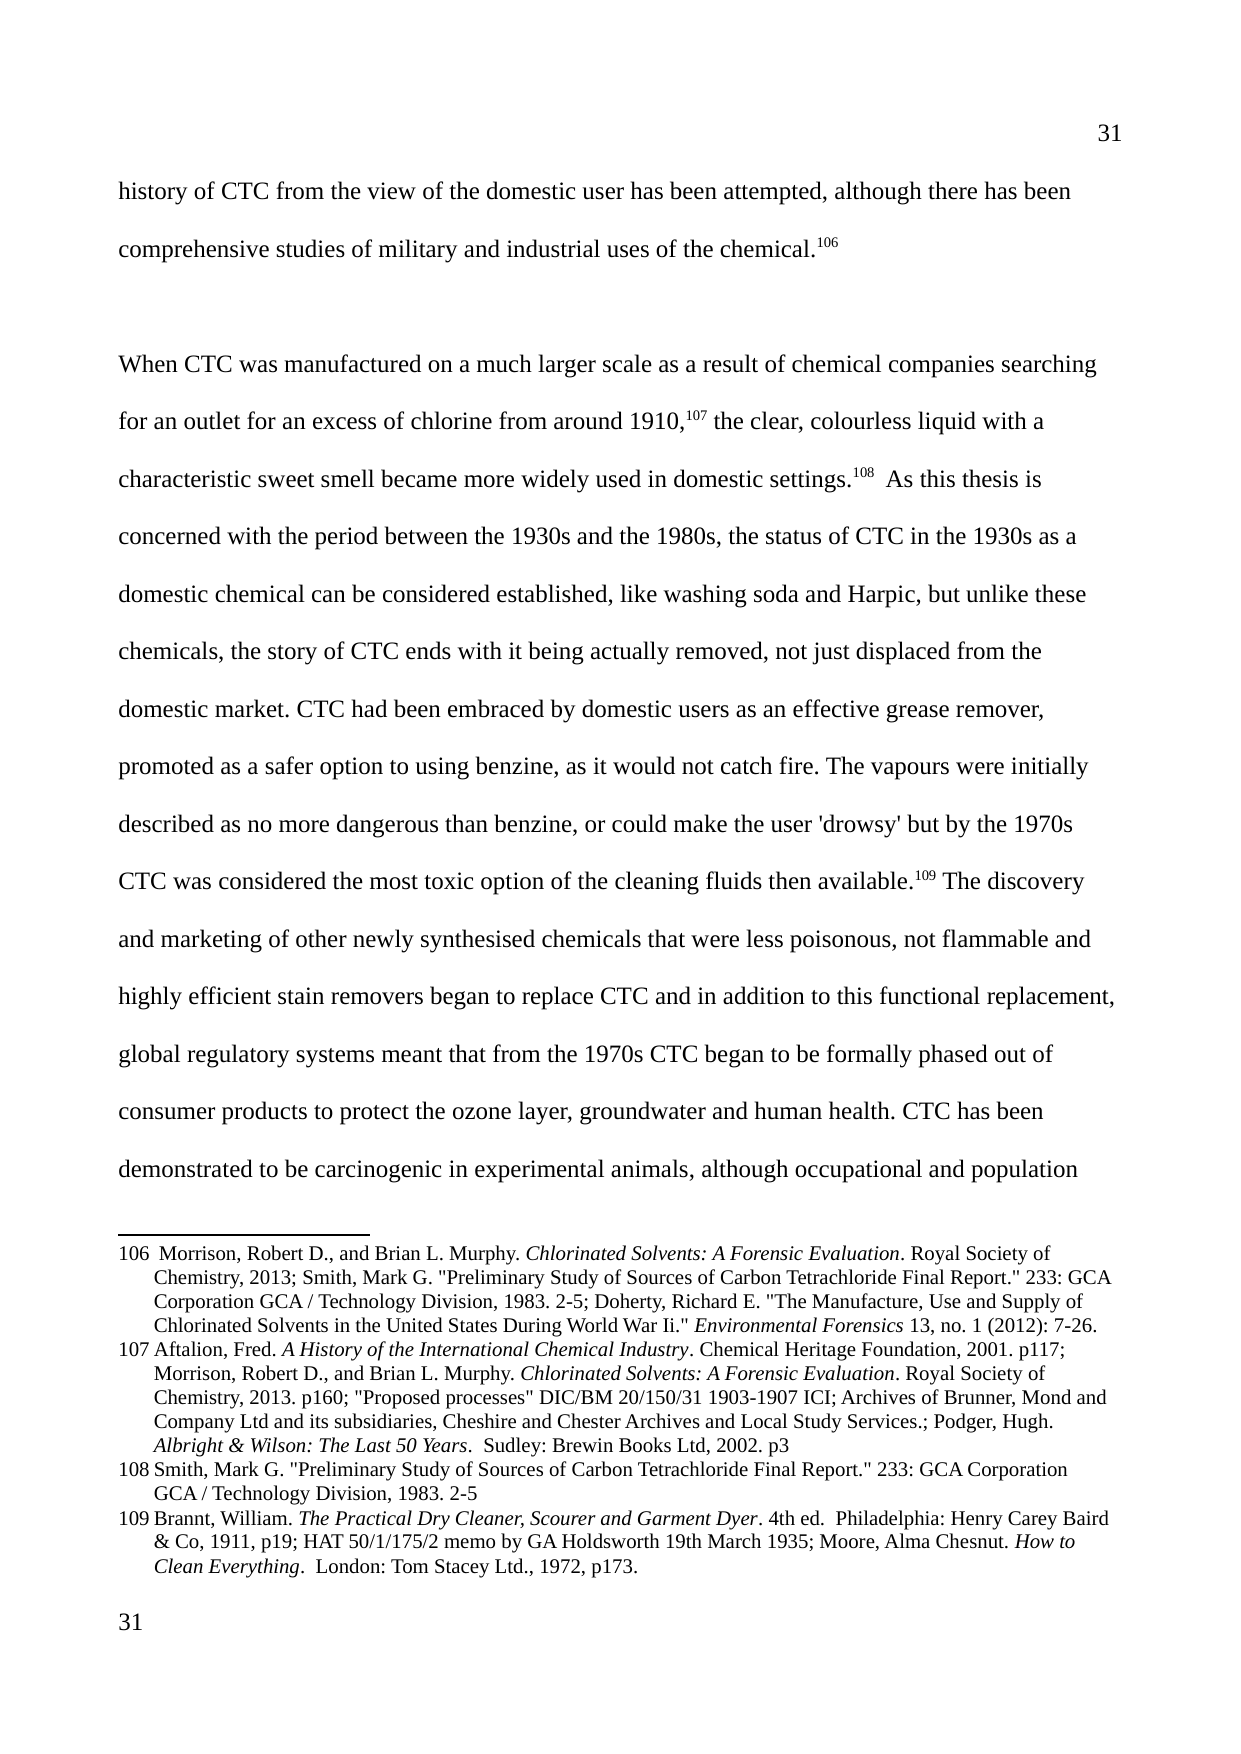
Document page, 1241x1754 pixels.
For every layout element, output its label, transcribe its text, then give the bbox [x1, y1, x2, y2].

text When CTC was manufactured on a much larger scale as a result of chemical companies searching for an outlet for an excess of chlorine from around 1910, the clear, colourless liquid with a characteristic sweet smell became more widely used in domestic settings. As this thesis is concerned with the period between the 1930s and the 1980s, the status of CTC in the 1930s as a domestic chemical can be considered established, like washing soda and Harpic, but unlike these chemicals, the story of CTC ends with it being actually removed, not just displaced from the domestic market. CTC had been embraced by domestic users as an effective grease remover, promoted as a safer option to using benzine, as it would not catch fire. The vapours were initially described as no more dangerous than benzine, or could make the user 'drowsy' but by the 1970s CTC was considered the most toxic option of the cleaning fluids then available. The discovery and marketing of other newly synthesised chemicals that were less poisonous, not flammable and highly efficient stain removers began to replace CTC and in addition to this functional replacement, global regulatory systems meant that from the 1970s CTC began to be formally phased out of consumer products to protect the ozone layer, groundwater and human health. CTC has been demonstrated to be carcinogenic in experimental animals, although occupational and population [118, 349, 1122, 1183]
text Aftalion, Fred. A History of the International Chemical Industry. Chemical Heritage Foundation, 2001. p117; Morrison, Robert D., and Brian L. Murphy. Chlorinated Solvents: A Forensic Evaluation. Royal Society of Chemistry, 2013. p160; "Proposed processes" DIC/BM 20/150/31 1903-1907 ICI; Archives of Brunner, Mond and Company Ltd and its subsidiaries, Cheshire and Chester Archives and Local Study Services.; Podger, Hugh. Albright & Wilson: The Last 50 Years. Sudley: Brewin Books Ltd, 2002. p3 [118, 1337, 1122, 1457]
text Brannt, William. The Practical Dry Cleaner, Scourer and Garment Dyer. 4th ed. Philadelphia: Henry Carey Baird & Co, 1911, p19; HAT 50/1/175/2 memo by GA Holdsworth 19th March 1935; Moore, Alma Chesnut. How to Clean Everything. London: Tom Stacey Ltd., 1972, p173. [118, 1505, 1122, 1578]
text history of CTC from the view of the domestic user has been attempted, although there has been comprehensive studies of military and industrial uses of the chemical. [118, 176, 1122, 263]
text Smith, Mark G. "Preliminary Study of Sources of Carbon Tetrachloride Final Report." 233: GCA Corporation GCA / Technology Division, 1983. 2-5 [118, 1457, 1122, 1505]
text Morrison, Robert D., and Brian L. Murphy. Chlorinated Solvents: A Forensic Evaluation. Royal Society of Chemistry, 2013; Smith, Mark G. "Preliminary Study of Sources of Carbon Tetrachloride Final Report." 233: GCA Corporation GCA / Technology Division, 1983. 2-5; Doherty, Richard E. "The Manufacture, Use and Supply of Chlorinated Solvents in the United States During World War Ii." Environmental Forensics 13, no. 1 (2012): 7-26. [118, 1241, 1122, 1337]
